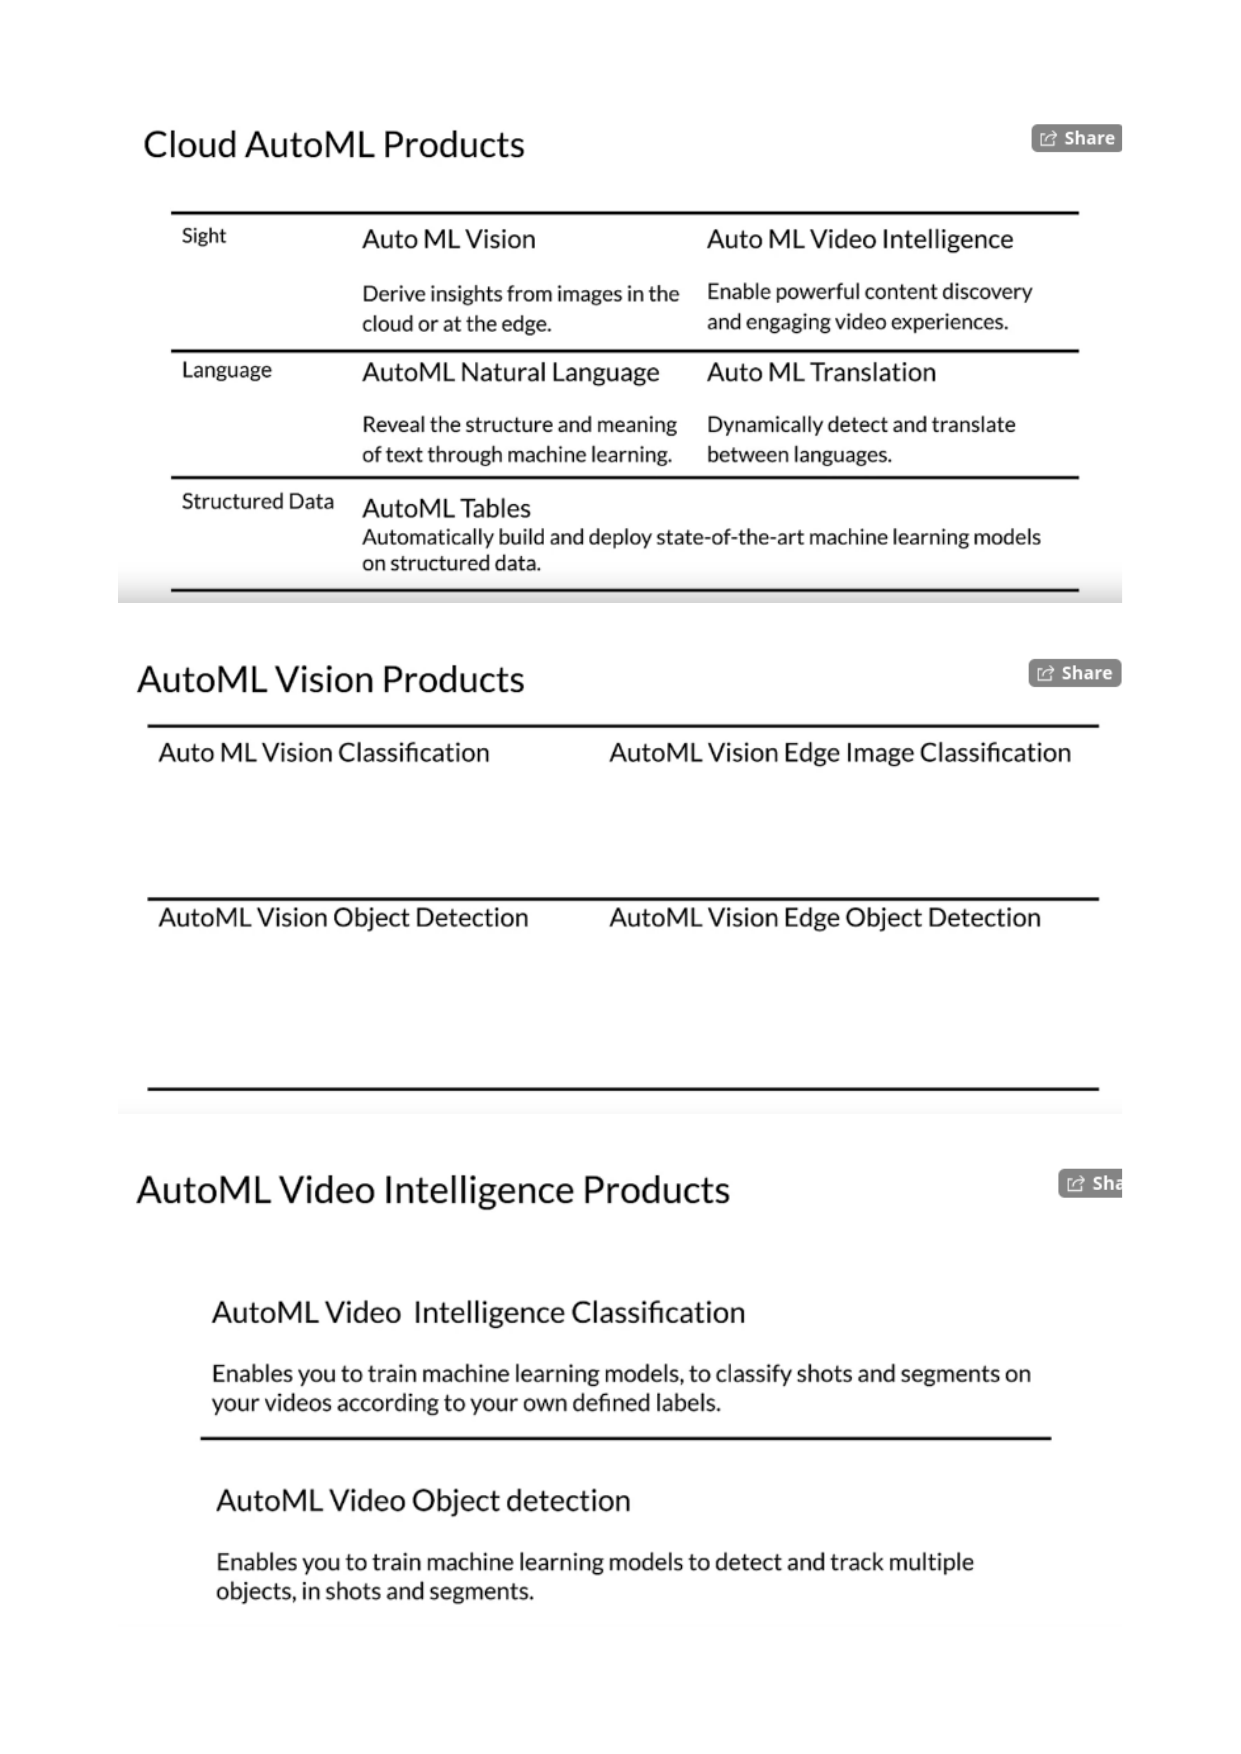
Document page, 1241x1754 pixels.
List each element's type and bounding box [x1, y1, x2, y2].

picture [118, 654, 1123, 1114]
picture [118, 118, 1123, 603]
picture [118, 1165, 1123, 1627]
